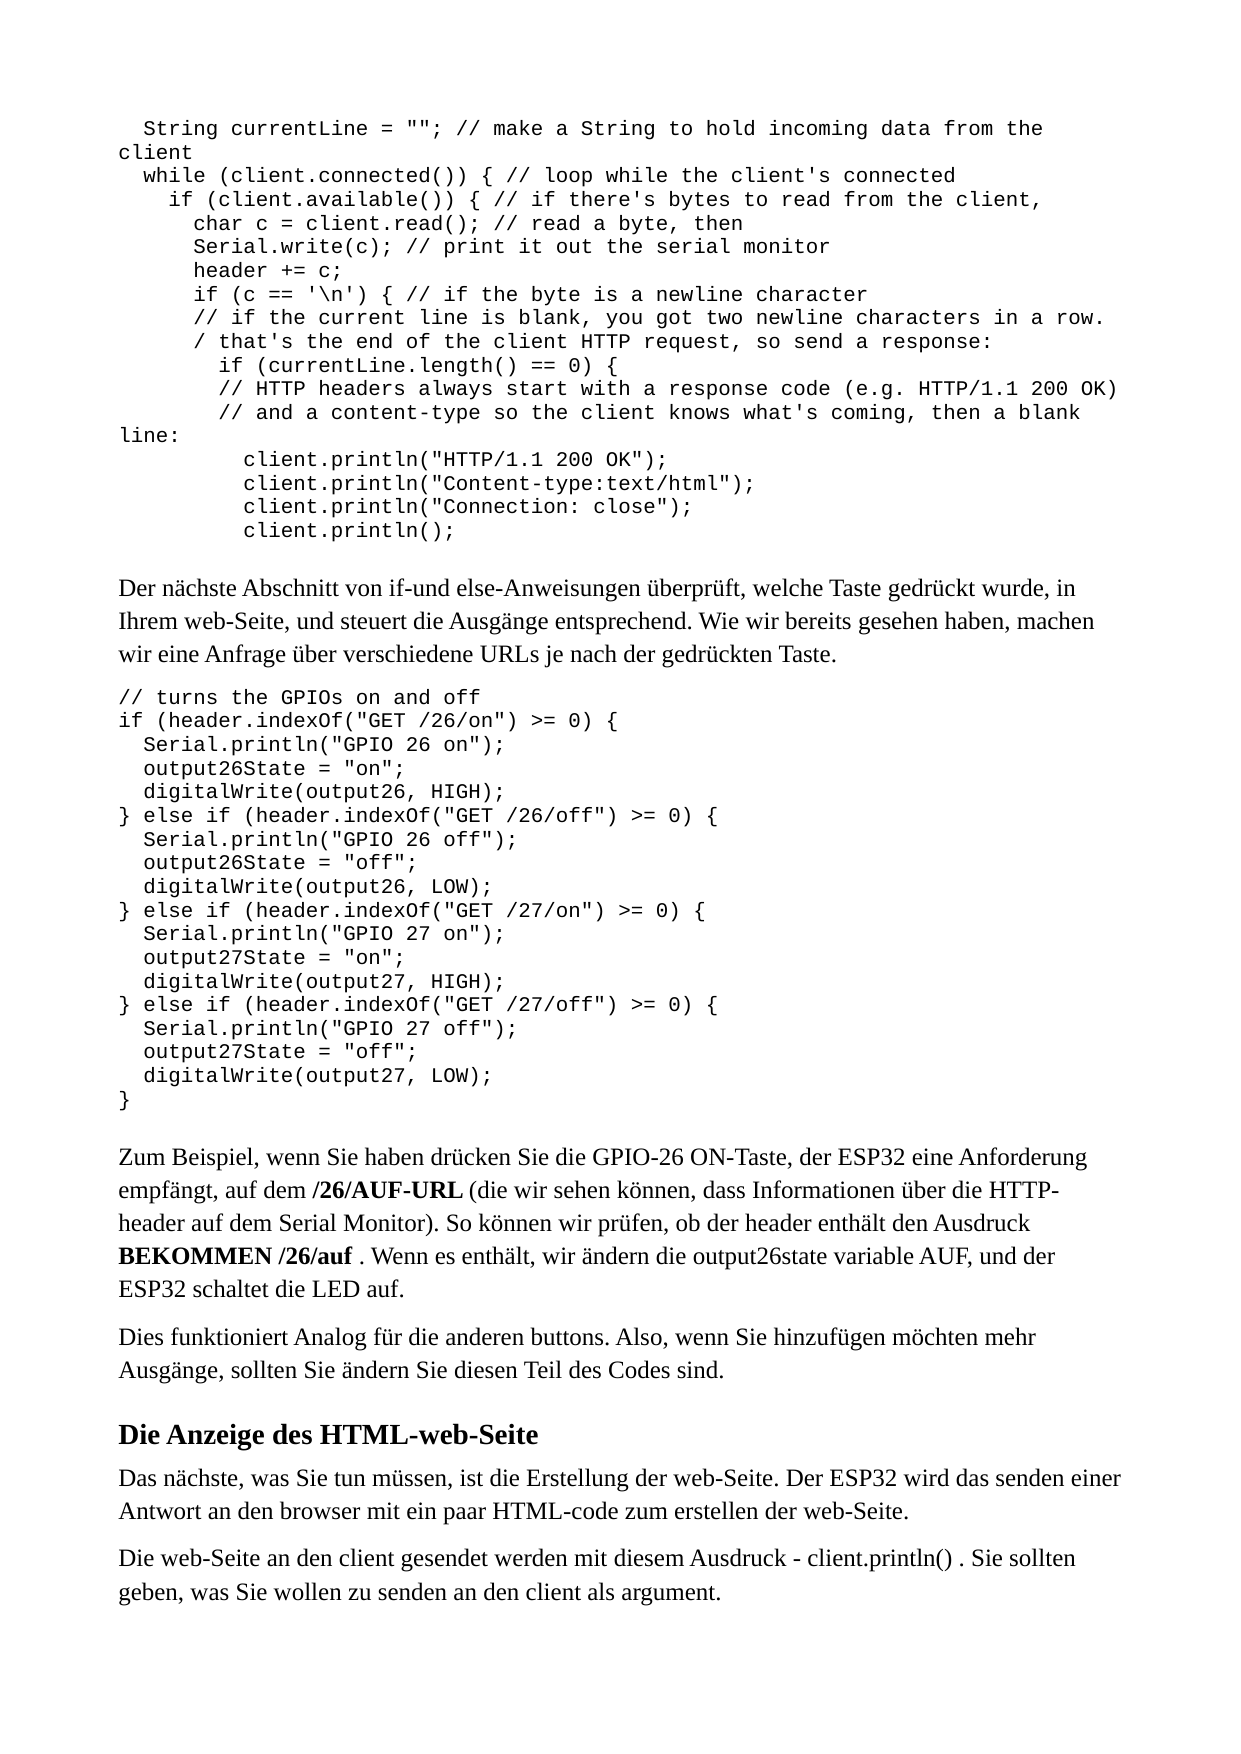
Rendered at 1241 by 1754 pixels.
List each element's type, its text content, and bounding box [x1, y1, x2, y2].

text // HTTP headers always start with a response code (e.g. HTTP/1.1 200 OK) [118, 378, 1122, 402]
text digitalWrite(output26, LOW); [118, 876, 1122, 900]
text Der nächste Abschnitt von if-und else-Anweisungen überprüft, welche Taste gedrückt wurde, in Ihrem web-Seite, und steuert die Ausgänge entsprechend. Wie wir bereits gesehen haben, machen wir eine Anfrage über verschiedene URLs je nach der gedrückten Taste. [118, 573, 1122, 668]
text client.println("Connection: close"); [118, 496, 1122, 520]
text digitalWrite(output27, LOW); [118, 1065, 1122, 1089]
text Serial.println("GPIO 26 on"); [118, 734, 1122, 758]
text String currentLine = ""; // make a String to hold incoming data from the client [118, 118, 1122, 165]
text // turns the GPIOs on and off [118, 687, 1122, 711]
text digitalWrite(output26, HIGH); [118, 781, 1122, 805]
text Das nächste, was Sie tun müssen, ist die Erstellung der web-Seite. Der ESP32 wird das senden einer Antwort an den browser mit ein paar HTML-code zum erstellen der web-Seite. [118, 1463, 1122, 1525]
text if (client.available()) { // if there's bytes to read from the client, [118, 189, 1122, 213]
text output26State = "on"; [118, 758, 1122, 781]
text / that's the end of the client HTTP request, so send a response: [118, 331, 1122, 354]
text } else if (header.indexOf("GET /27/off") >= 0) { [118, 994, 1122, 1018]
text output27State = "on"; [118, 947, 1122, 971]
text } else if (header.indexOf("GET /26/off") >= 0) { [118, 805, 1122, 829]
text char c = client.read(); // read a byte, then [118, 213, 1122, 236]
text Zum Beispiel, wenn Sie haben drücken Sie die GPIO-26 ON-Taste, der ESP32 eine Anforderung empfängt, auf dem /26/AUF-URL (die wir sehen können, dass Informationen über die HTTP-header auf dem Serial Monitor). So können wir prüfen, ob der header enthält den Ausdruck BEKOMMEN /26/auf . Wenn es enthält, wir ändern die output26state variable AUF, und der ESP32 schaltet die LED auf. [118, 1142, 1122, 1303]
text // and a content-type so the client knows what's coming, then a blank line: [118, 402, 1122, 449]
text if (currentLine.length() == 0) { [118, 354, 1122, 378]
subtitle Die Anzeige des HTML-web-Seite [118, 1417, 1122, 1450]
text } [118, 1089, 1122, 1112]
text while (client.connected()) { // loop while the client's connected [118, 165, 1122, 189]
text if (c == '\n') { // if the byte is a newline character [118, 284, 1122, 307]
text client.println(); [118, 520, 1122, 544]
text digitalWrite(output27, HIGH); [118, 971, 1122, 994]
text Die web-Seite an den client gesendet werden mit diesem Ausdruck - client.println() . Sie sollten geben, was Sie wollen zu senden an den client als argument. [118, 1543, 1122, 1605]
text Serial.println("GPIO 27 off"); [118, 1018, 1122, 1042]
text Serial.println("GPIO 27 on"); [118, 923, 1122, 947]
text } else if (header.indexOf("GET /27/on") >= 0) { [118, 900, 1122, 923]
text Dies funktioniert Analog für die anderen buttons. Also, wenn Sie hinzufügen möchten mehr Ausgänge, sollten Sie ändern Sie diesen Teil des Codes sind. [118, 1322, 1122, 1383]
text // if the current line is blank, you got two newline characters in a row. [118, 307, 1122, 331]
text output27State = "off"; [118, 1042, 1122, 1065]
text client.println("HTTP/1.1 200 OK"); [118, 449, 1122, 473]
text output26State = "off"; [118, 852, 1122, 876]
text header += c; [118, 260, 1122, 284]
text client.println("Content-type:text/html"); [118, 473, 1122, 496]
text Serial.println("GPIO 26 off"); [118, 829, 1122, 852]
text if (header.indexOf("GET /26/on") >= 0) { [118, 711, 1122, 734]
text Serial.write(c); // print it out the serial monitor [118, 236, 1122, 260]
